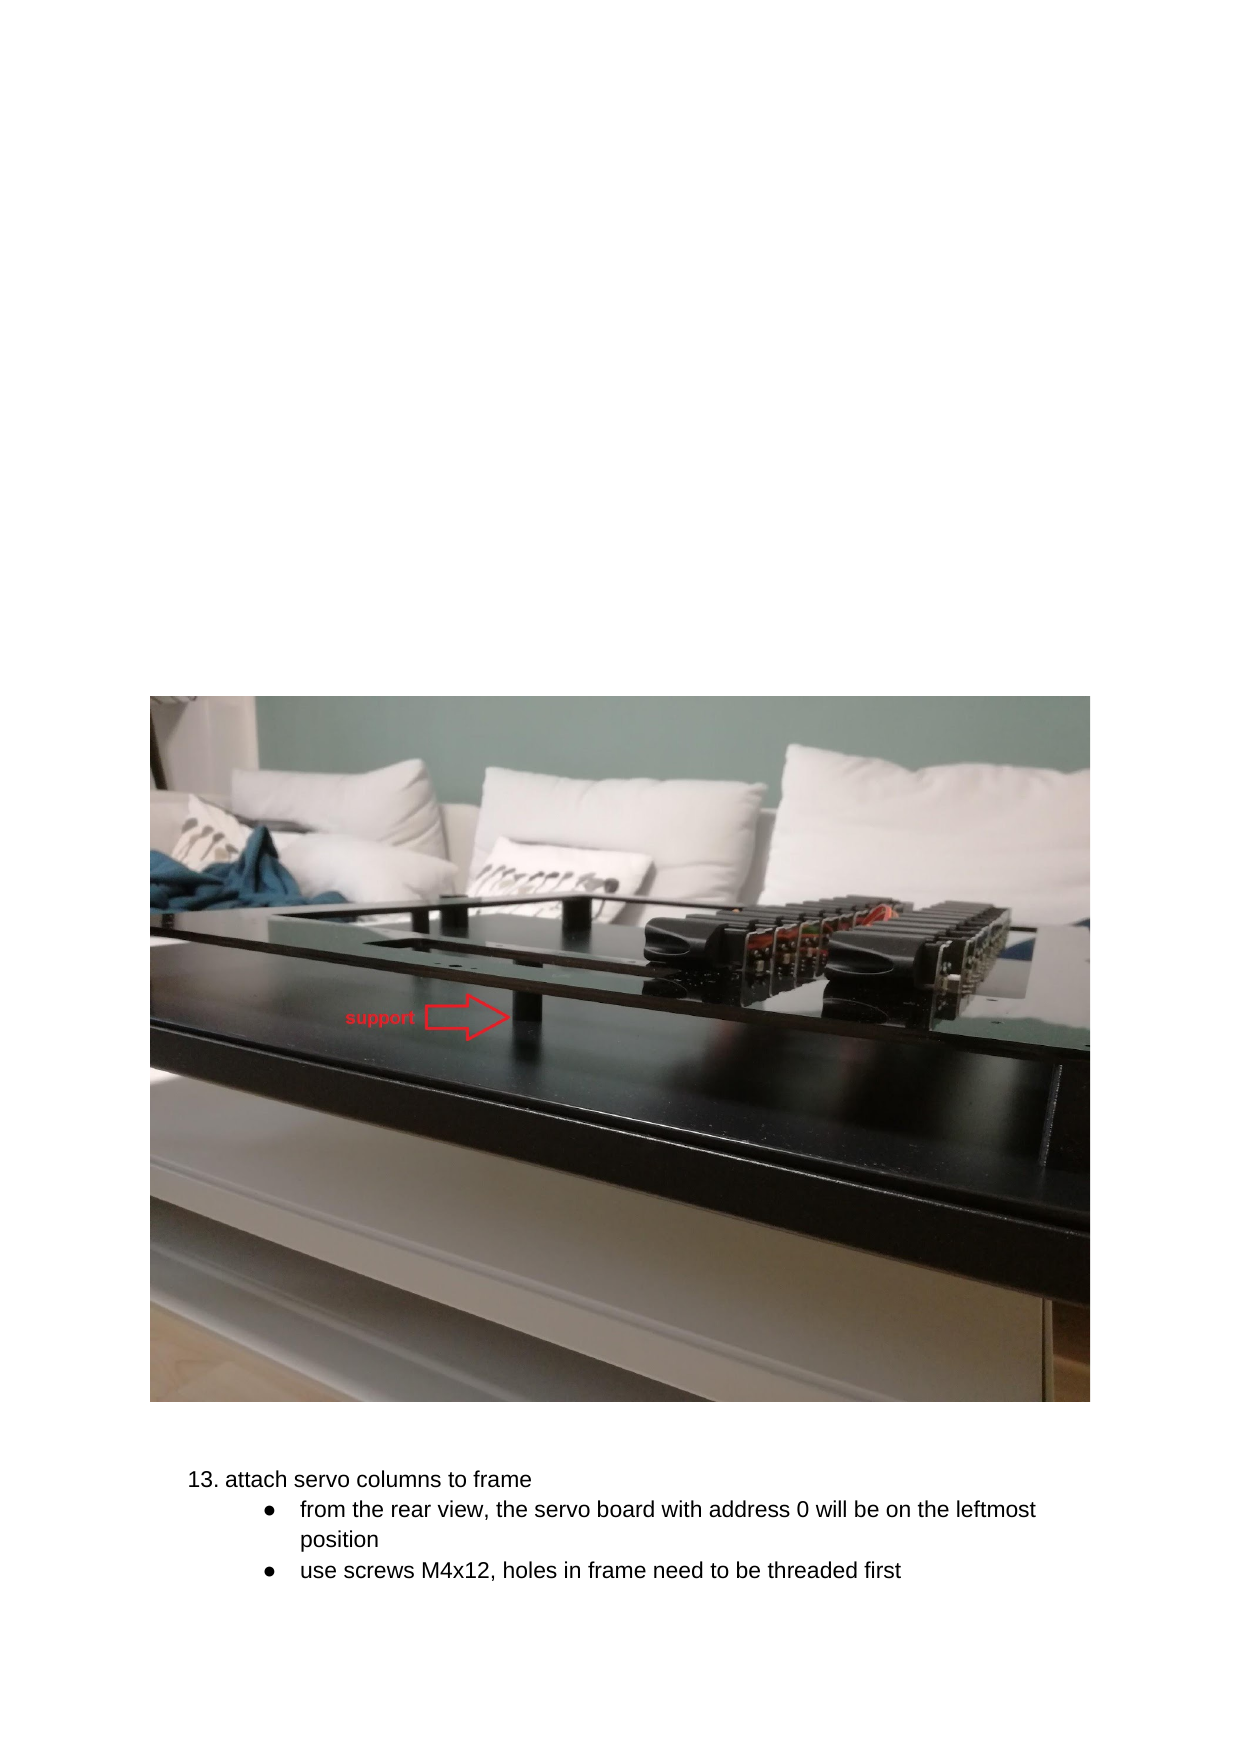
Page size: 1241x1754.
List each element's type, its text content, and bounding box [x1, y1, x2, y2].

list use screws M4x12, holes in frame need to be threaded first [262, 1557, 1090, 1583]
picture [150, 696, 1091, 1402]
list attach servo columns to frame [187, 1466, 1090, 1492]
list from the rear view, the servo board with address 0 will be on the leftmost position [262, 1496, 1090, 1553]
